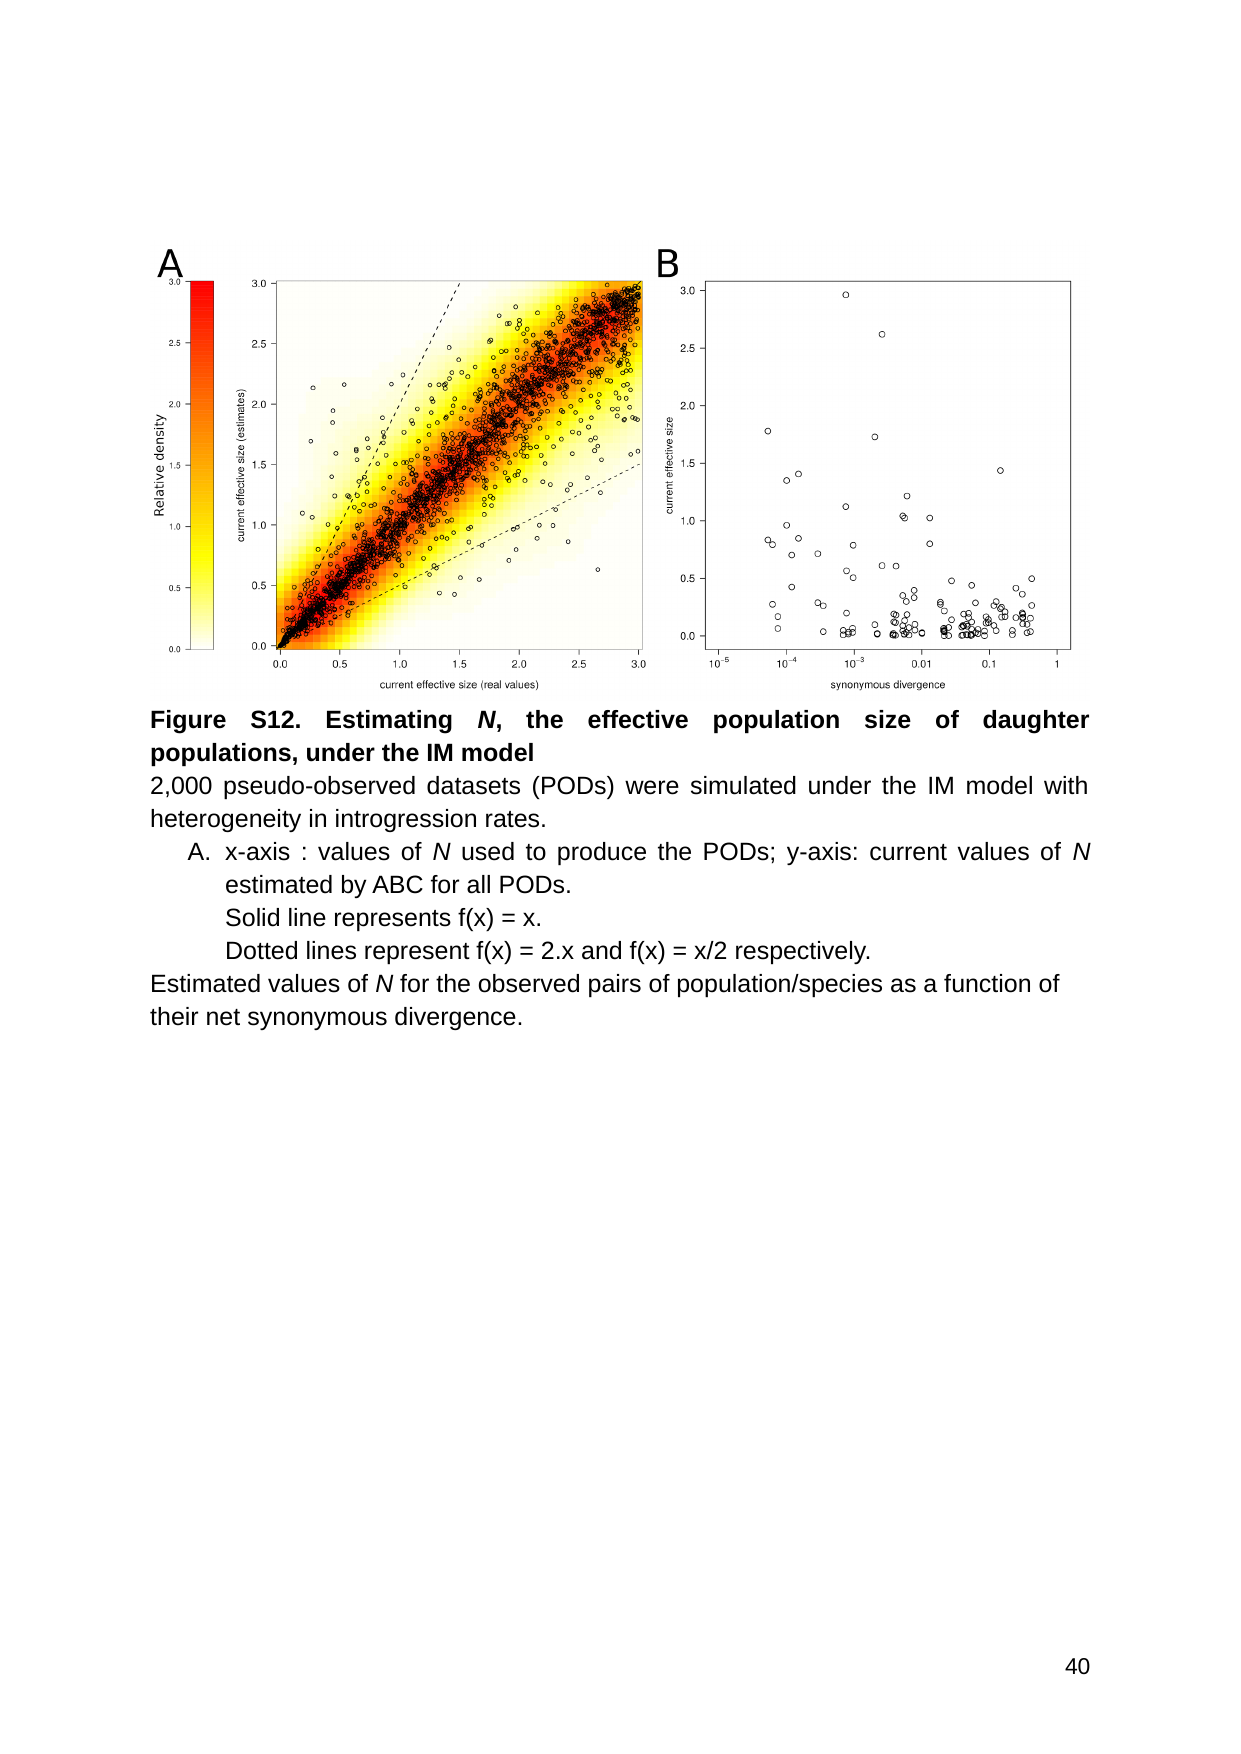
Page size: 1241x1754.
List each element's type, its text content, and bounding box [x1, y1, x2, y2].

text Estimated values of N for the observed pairs of population/species as a function of their net synonymous divergence. [150, 969, 1090, 1031]
list x-axis : values of N used to produce the PODs; y-axis: current values of N estimated by ABC for all PODs. [187, 837, 1090, 899]
text Figure S12. Estimating N, the effective population size of daughter populations, under the IM model [150, 705, 1090, 767]
text Solid line represents f(x) = x. [150, 903, 1090, 932]
text 2,000 pseudo-observed datasets (PODs) were simulated under the IM model with heterogeneity in introgression rates. [150, 771, 1090, 833]
picture [150, 240, 1091, 701]
text Dotted lines represent f(x) = 2.x and f(x) = x/2 respectively. [150, 936, 1090, 965]
